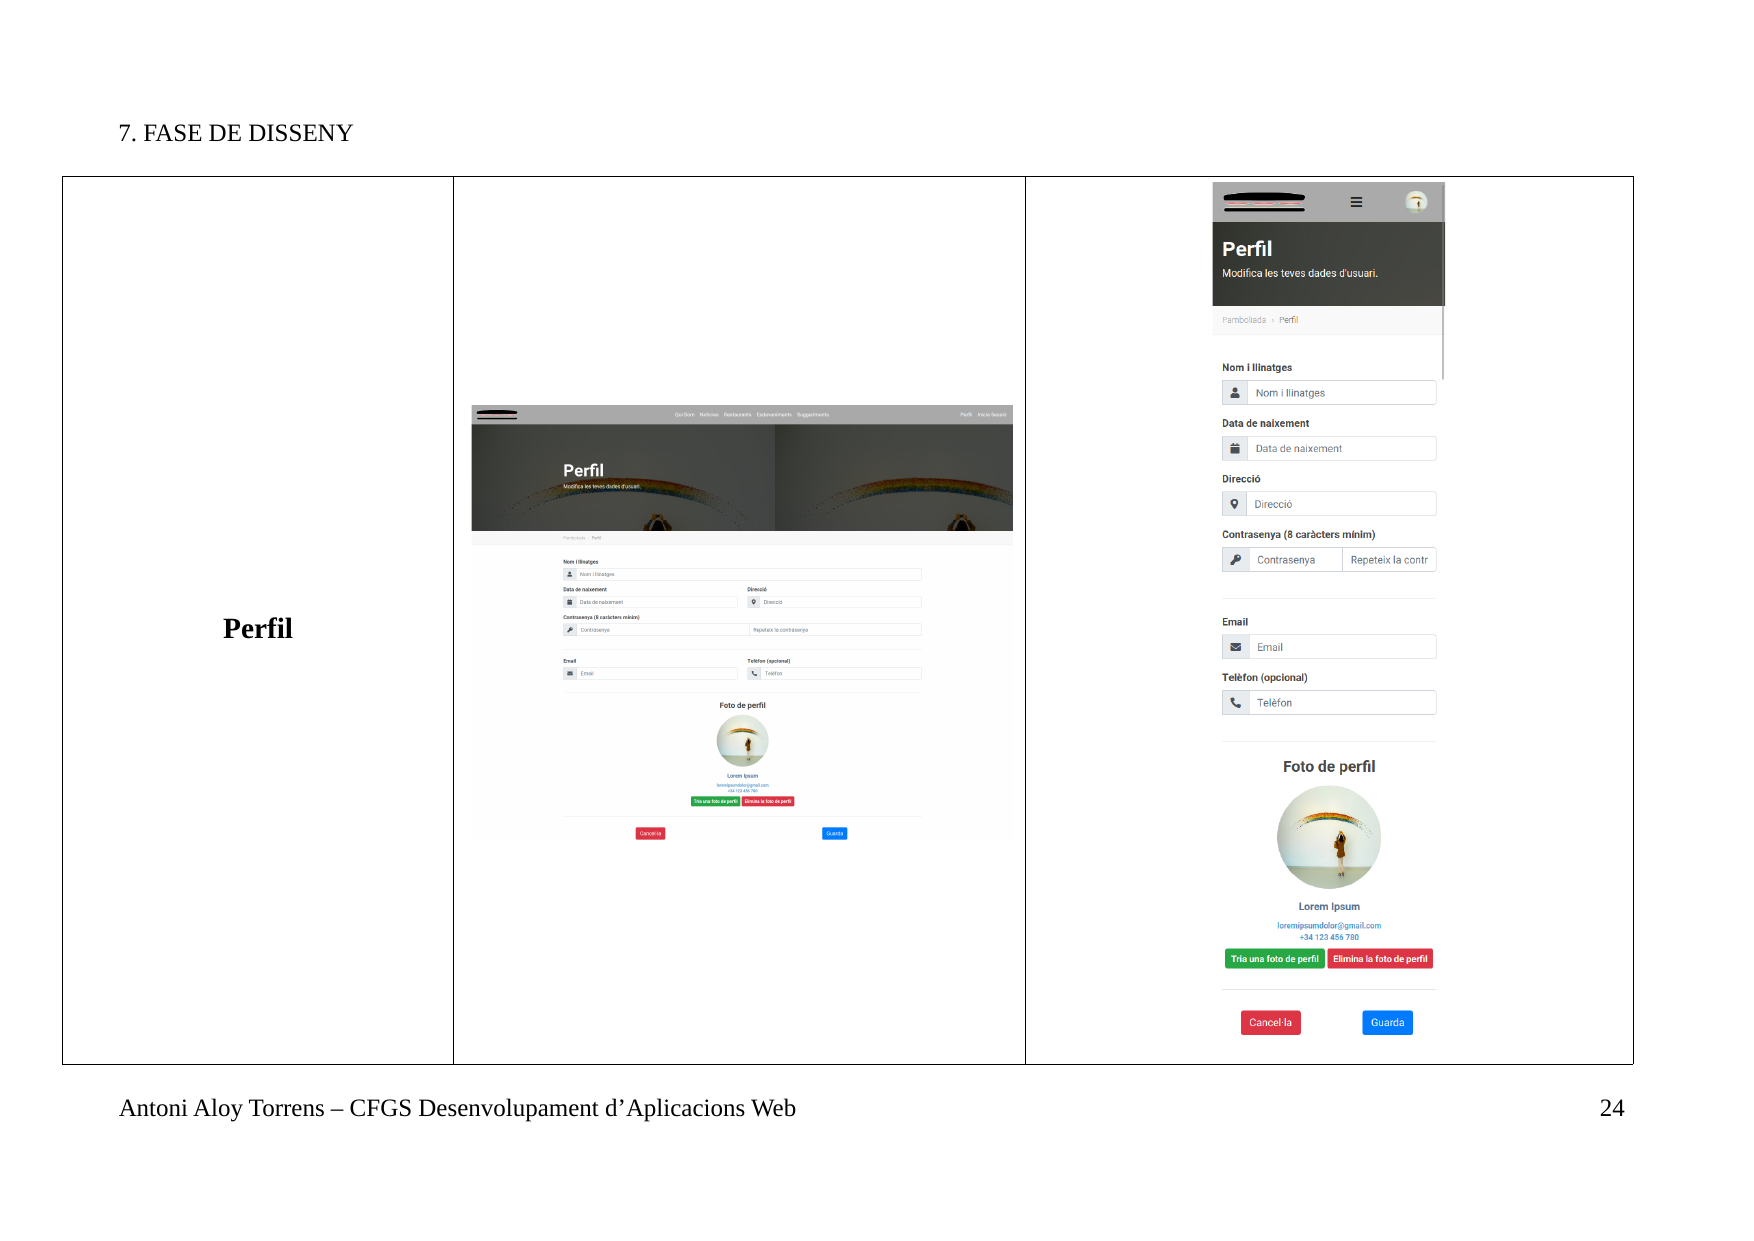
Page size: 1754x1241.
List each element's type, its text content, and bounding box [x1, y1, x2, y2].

table_cell Perfil [63, 177, 453, 1064]
picture [471, 405, 1013, 842]
table_cell [1026, 177, 1633, 1064]
picture [1212, 182, 1446, 1040]
table_cell [454, 177, 1025, 1064]
